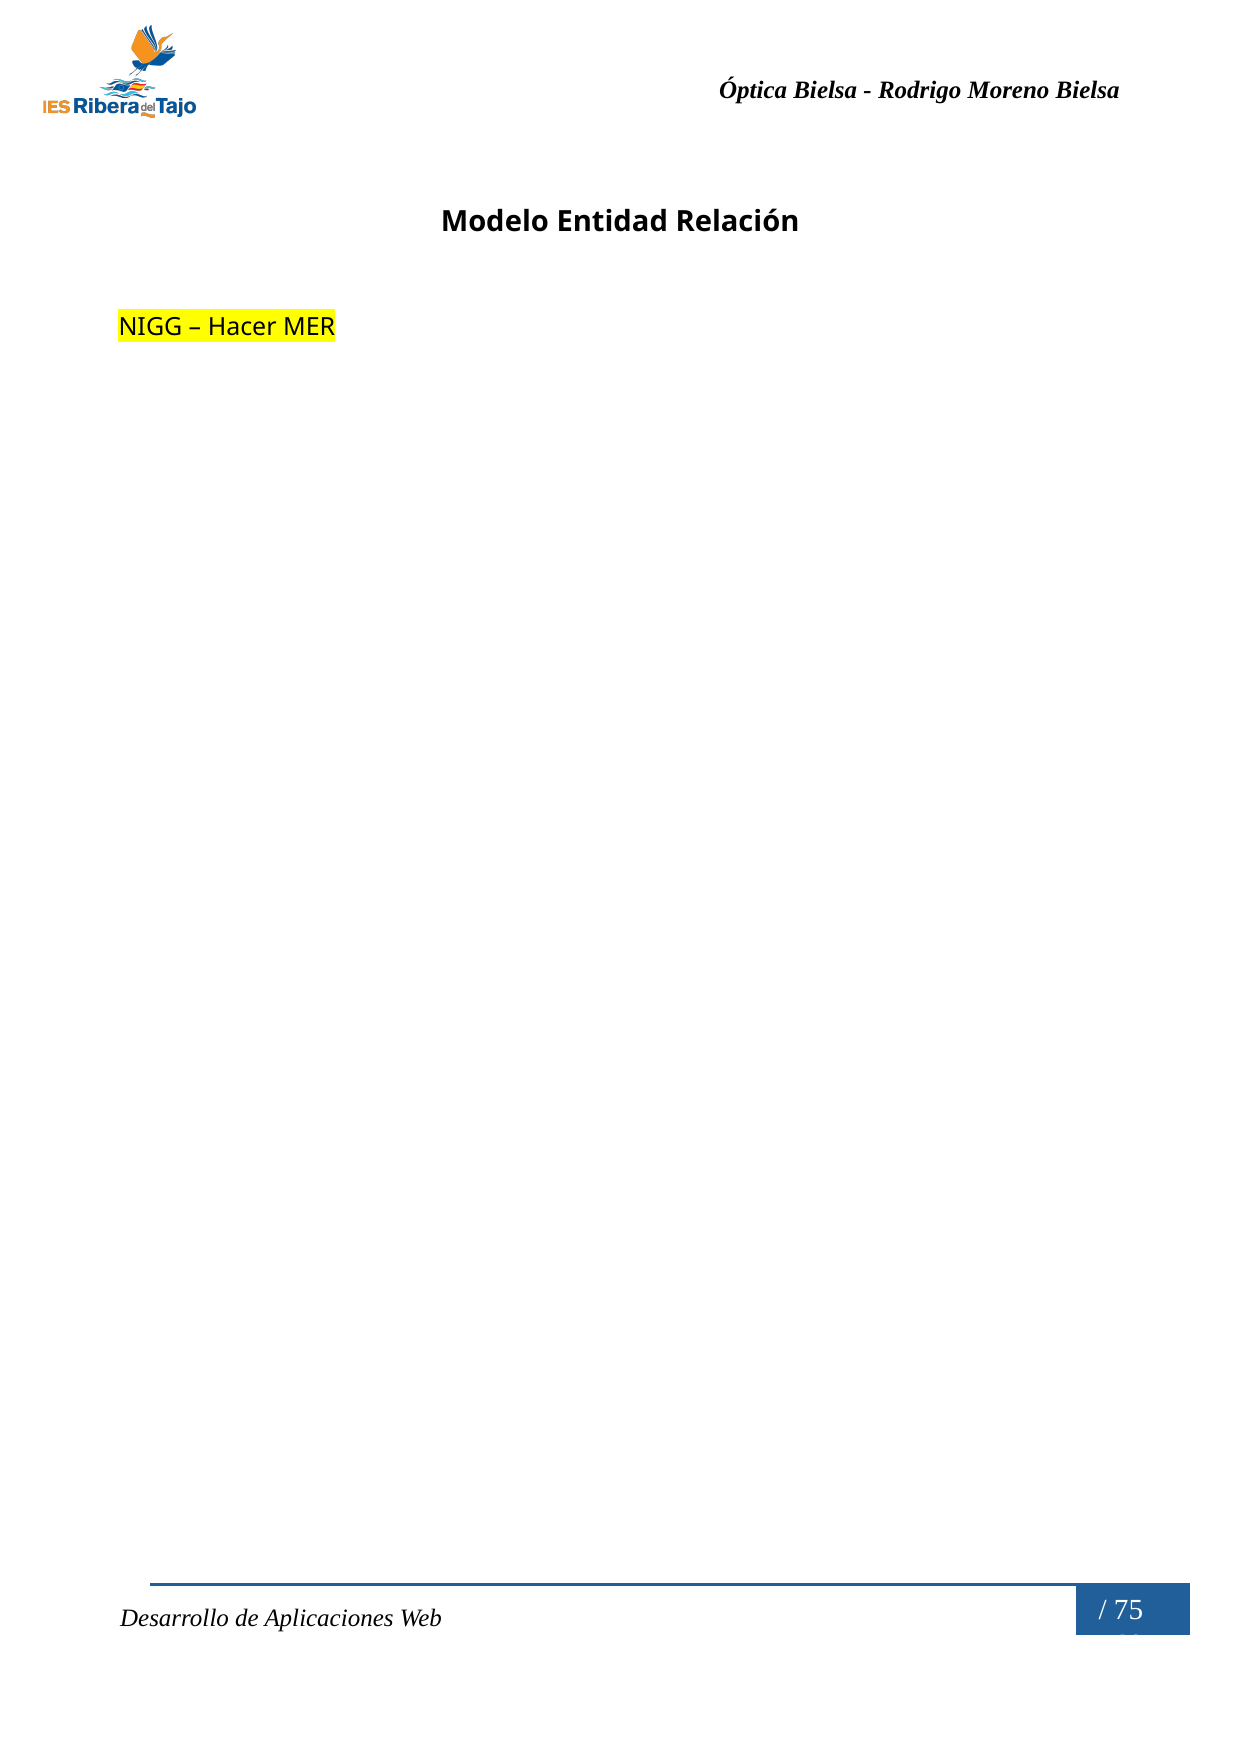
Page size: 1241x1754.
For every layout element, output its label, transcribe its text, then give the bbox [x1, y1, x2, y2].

text Modelo Entidad Relación [118, 201, 1122, 240]
text NIGG – Hacer MER [118, 308, 1122, 342]
